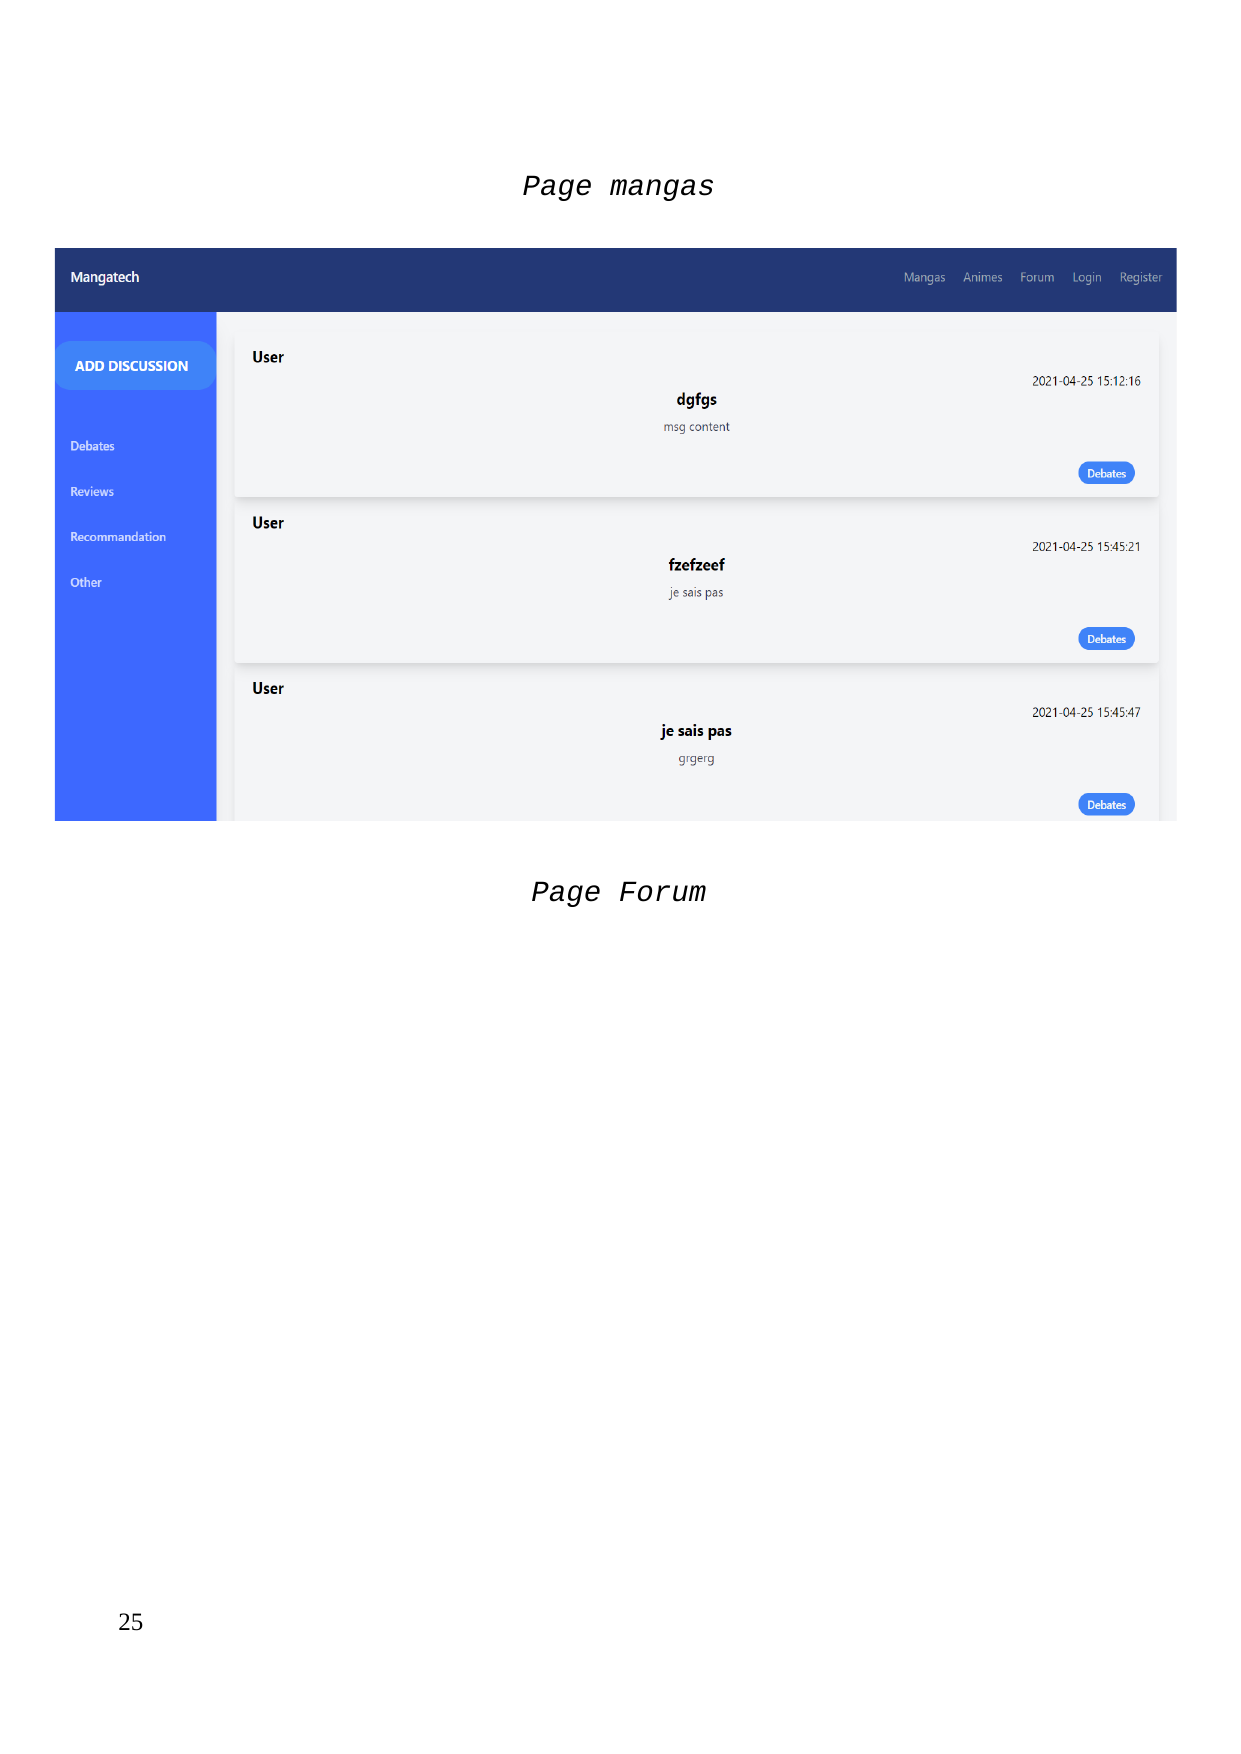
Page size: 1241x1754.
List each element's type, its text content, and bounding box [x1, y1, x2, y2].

text Page Forum [118, 878, 1122, 911]
text Page mangas [118, 171, 1122, 204]
picture [54, 248, 1177, 821]
